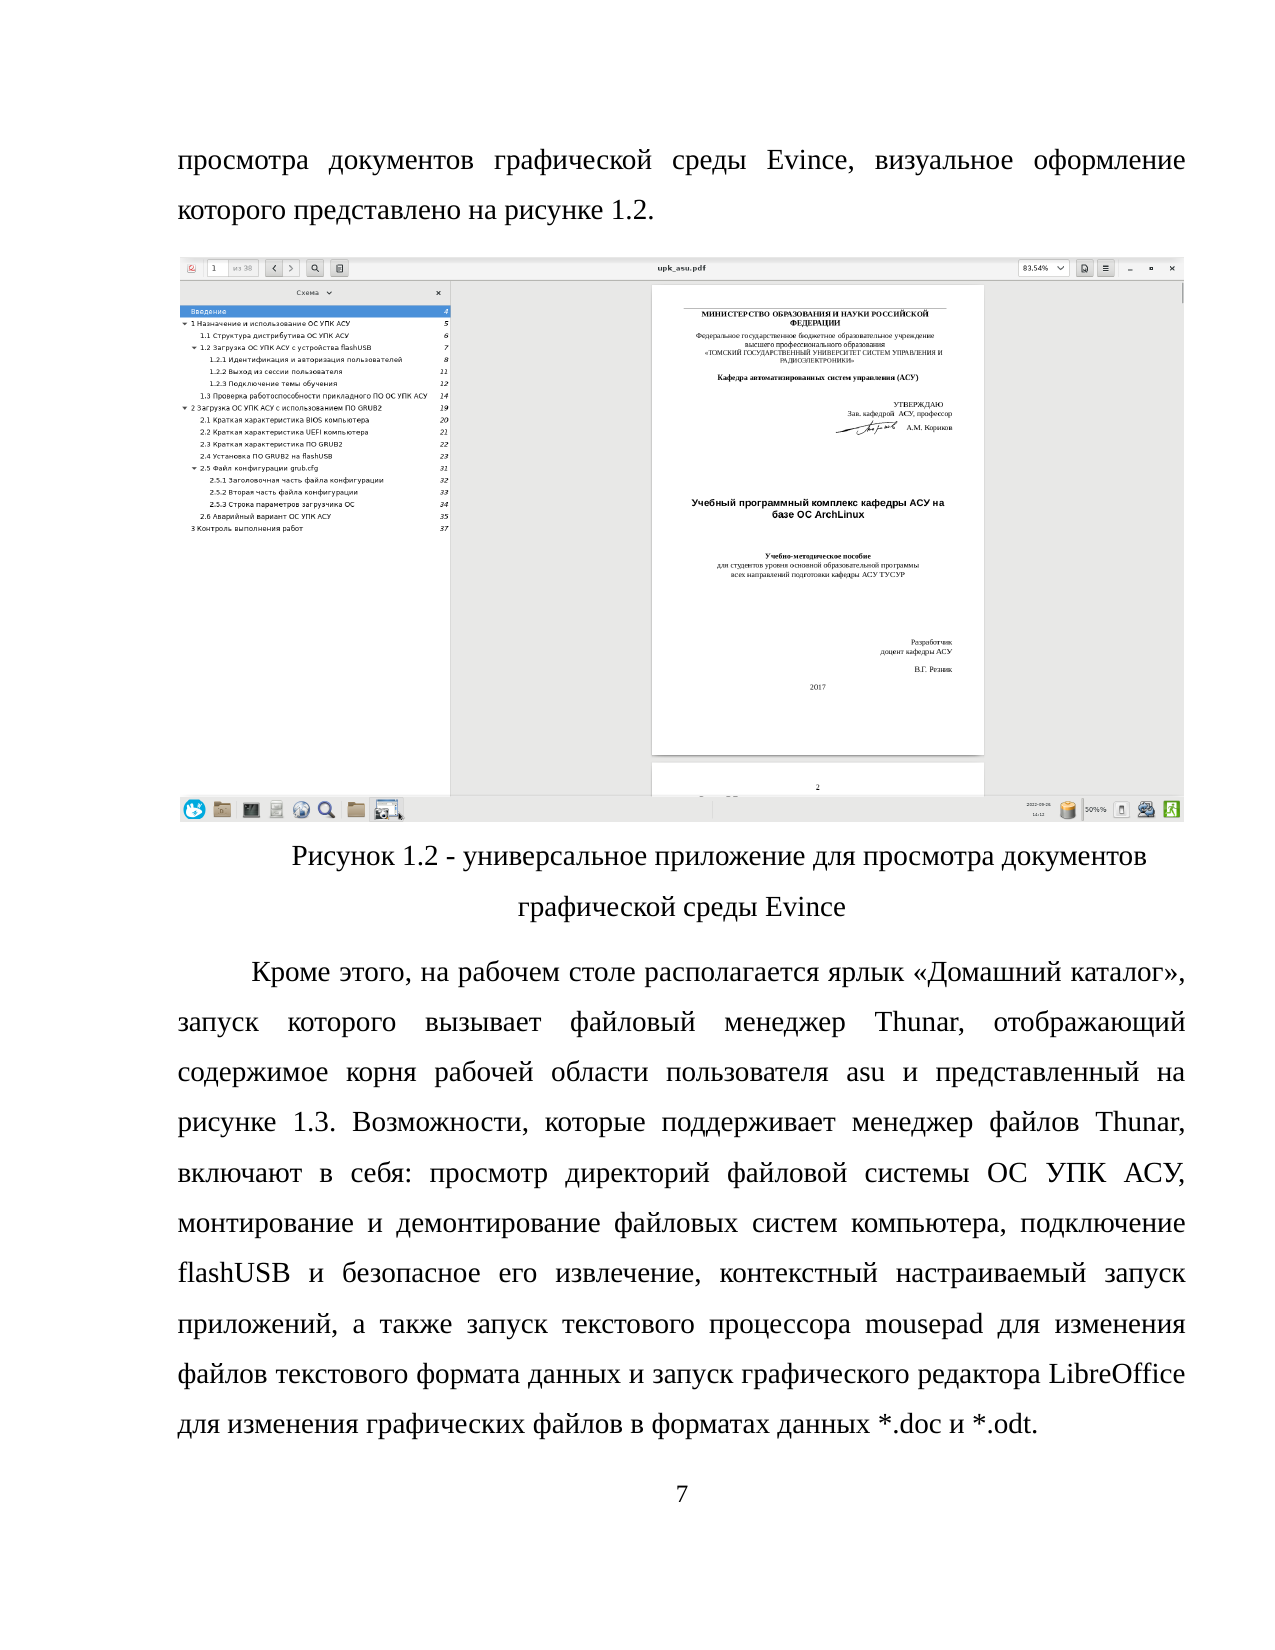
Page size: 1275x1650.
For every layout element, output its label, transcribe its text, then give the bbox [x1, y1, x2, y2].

text просмотра документов графической среды Evince, визуальное оформление которого представлено на рисунке 1.2. [177, 142, 1186, 226]
text Рисунок 1.2 - универсальное приложение для просмотра документов графической среды Evince [177, 257, 1186, 922]
picture [180, 257, 1184, 822]
text Кроме этого, на рабочем столе располагается ярлык «Домашний каталог», запуск которого вызывает файловый менеджер Thunar, отображающий содержимое корня рабочей области пользователя asu и представленный на рисунке 1.3. Возможности, которые поддерживает менеджер файлов Thunar, включают в себя: просмотр директорий файловой системы ОС УПК АСУ, монтирование и демонтирование файловых систем компьютера, подключение flashUSB и безопасное его извлечение, контекстный настраиваемый запуск приложений, а также запуск текстового процессора mousepad для изменения файлов текстового формата данных и запуск графического редактора LibreOffice для изменения графических файлов в форматах данных *.doc и *.odt. [177, 954, 1186, 1440]
